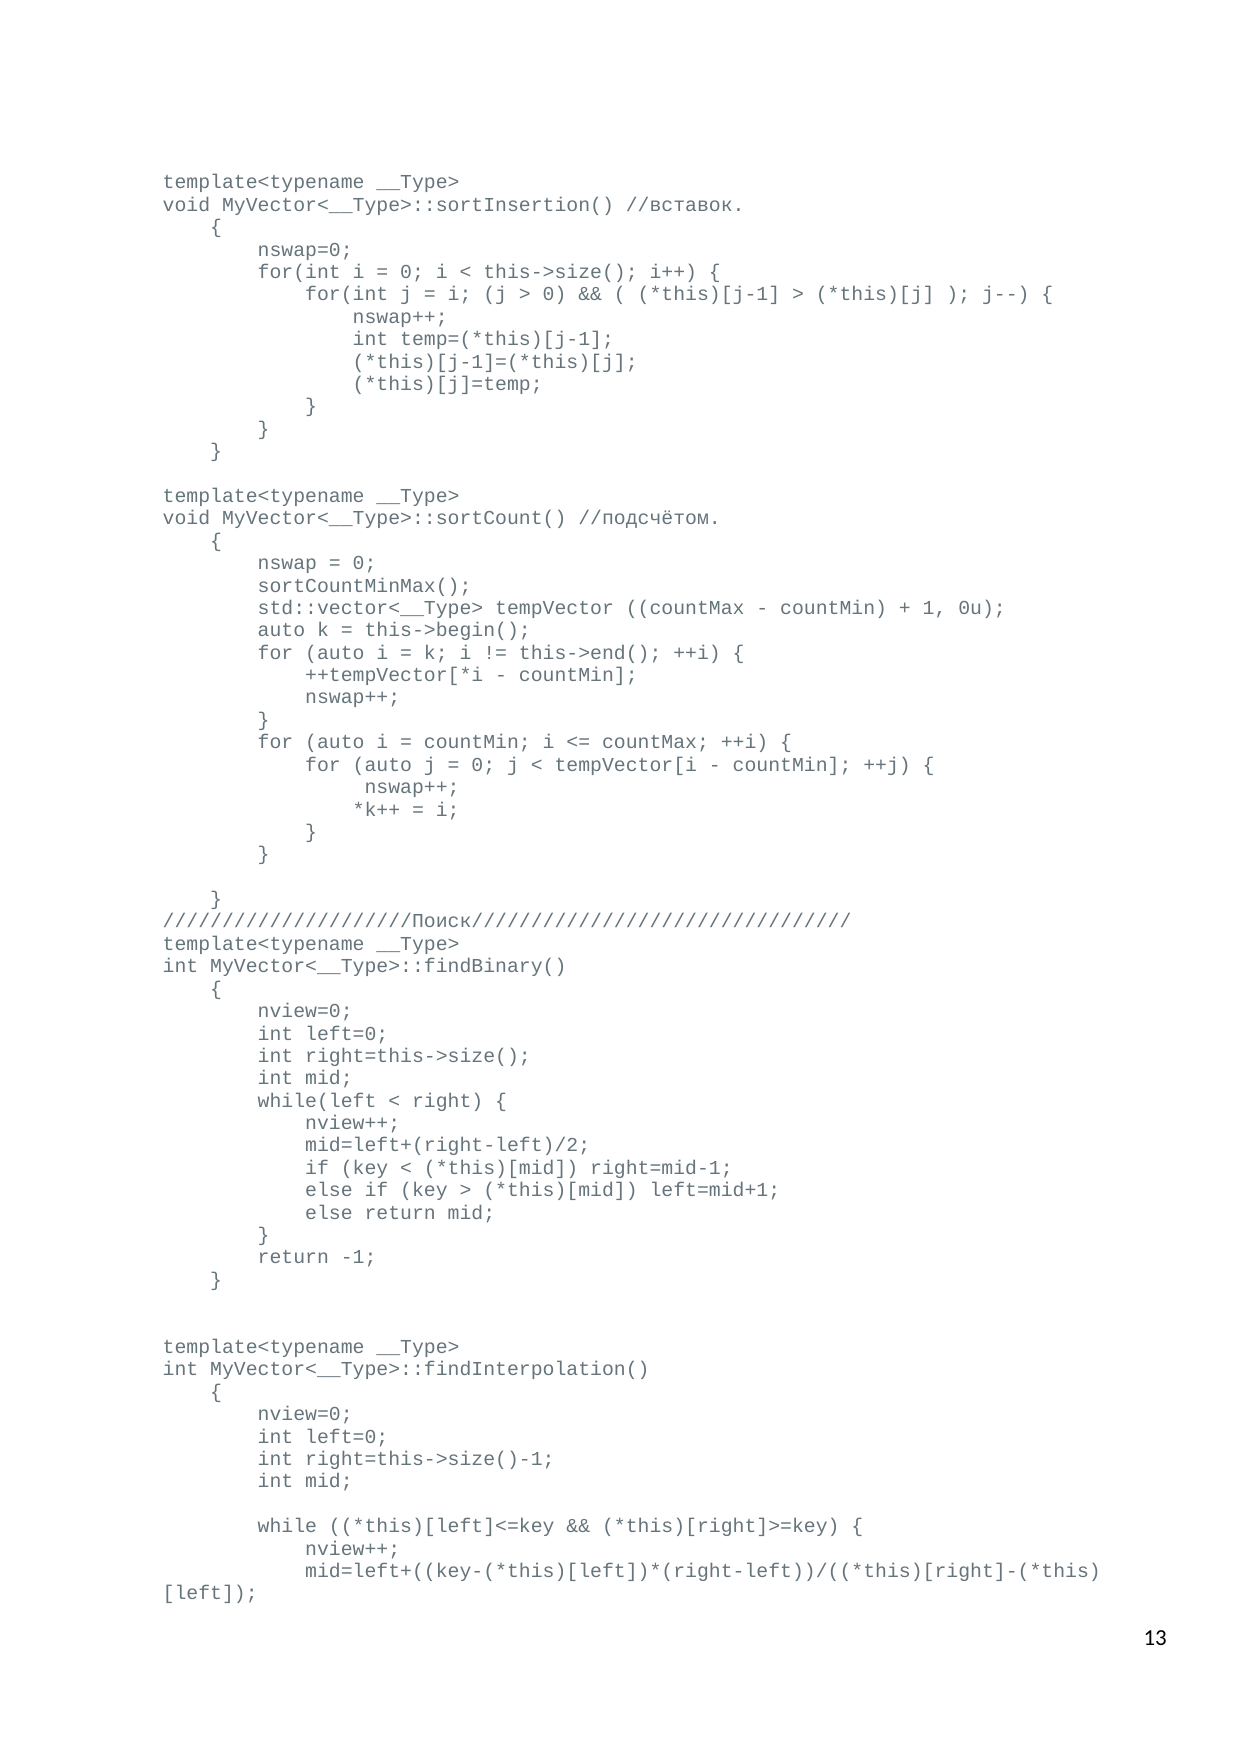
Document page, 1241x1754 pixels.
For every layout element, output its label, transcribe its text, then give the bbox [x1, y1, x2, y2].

text /////////////////////Поиск//////////////////////////////// [162, 911, 1166, 934]
text nswap = 0; [162, 553, 1166, 576]
text } [162, 419, 1166, 441]
text while ((*this)[left]<=key && (*this)[right]>=key) { [162, 1516, 1166, 1538]
text template<typename __Type> [162, 1337, 1166, 1359]
text } [162, 710, 1166, 732]
text } [162, 889, 1166, 911]
text int MyVector<__Type>::findBinary() [162, 956, 1166, 979]
text ++tempVector[*i - countMin]; [162, 665, 1166, 687]
text nview=0; [162, 1001, 1166, 1023]
text int temp=(*this)[j-1]; [162, 329, 1166, 352]
text for(int j = i; (j > 0) && ( (*this)[j-1] > (*this)[j] ); j--) { [162, 284, 1166, 307]
text while(left < right) { [162, 1091, 1166, 1113]
text if (key < (*this)[mid]) right=mid-1; [162, 1158, 1166, 1180]
text nview++; [162, 1113, 1166, 1135]
text int left=0; [162, 1023, 1166, 1046]
text void MyVector<__Type>::sortInsertion() //вставок. [162, 195, 1166, 217]
text mid=left+(right-left)/2; [162, 1135, 1166, 1158]
text } [162, 1270, 1166, 1292]
text nswap++; [162, 687, 1166, 710]
text template<typename __Type> [162, 486, 1166, 508]
text mid=left+((key-(*this)[left])*(right-left))/((*this)[right]-(*this)[left]); [162, 1561, 1166, 1606]
text nswap=0; [162, 239, 1166, 262]
text for (auto j = 0; j < tempVector[i - countMin]; ++j) { [162, 755, 1166, 777]
text } [162, 396, 1166, 419]
text int MyVector<__Type>::findInterpolation() [162, 1359, 1166, 1382]
text { [162, 979, 1166, 1001]
text sortCountMinMax(); [162, 576, 1166, 598]
text int mid; [162, 1068, 1166, 1091]
text { [162, 531, 1166, 553]
text else if (key > (*this)[mid]) left=mid+1; [162, 1180, 1166, 1203]
text void MyVector<__Type>::sortCount() //подсчётом. [162, 508, 1166, 531]
text } [162, 441, 1166, 463]
text template<typename __Type> [162, 172, 1166, 195]
text auto k = this->begin(); [162, 620, 1166, 643]
text } [162, 1225, 1166, 1247]
text return -1; [162, 1247, 1166, 1270]
text int mid; [162, 1471, 1166, 1494]
text } [162, 844, 1166, 867]
text nswap++; [162, 777, 1166, 799]
text template<typename __Type> [162, 934, 1166, 956]
text nview=0; [162, 1404, 1166, 1427]
text else return mid; [162, 1203, 1166, 1225]
text (*this)[j]=temp; [162, 374, 1166, 396]
text { [162, 217, 1166, 239]
text std::vector<__Type> tempVector ((countMax - countMin) + 1, 0u); [162, 598, 1166, 620]
text { [162, 1382, 1166, 1404]
text for (auto i = countMin; i <= countMax; ++i) { [162, 732, 1166, 755]
text int right=this->size(); [162, 1046, 1166, 1068]
text nview++; [162, 1538, 1166, 1561]
text (*this)[j-1]=(*this)[j]; [162, 352, 1166, 374]
text for(int i = 0; i < this->size(); i++) { [162, 262, 1166, 284]
text nswap++; [162, 307, 1166, 329]
text int right=this->size()-1; [162, 1449, 1166, 1471]
text *k++ = i; [162, 799, 1166, 822]
text for (auto i = k; i != this->end(); ++i) { [162, 643, 1166, 665]
text int left=0; [162, 1427, 1166, 1449]
text } [162, 822, 1166, 844]
